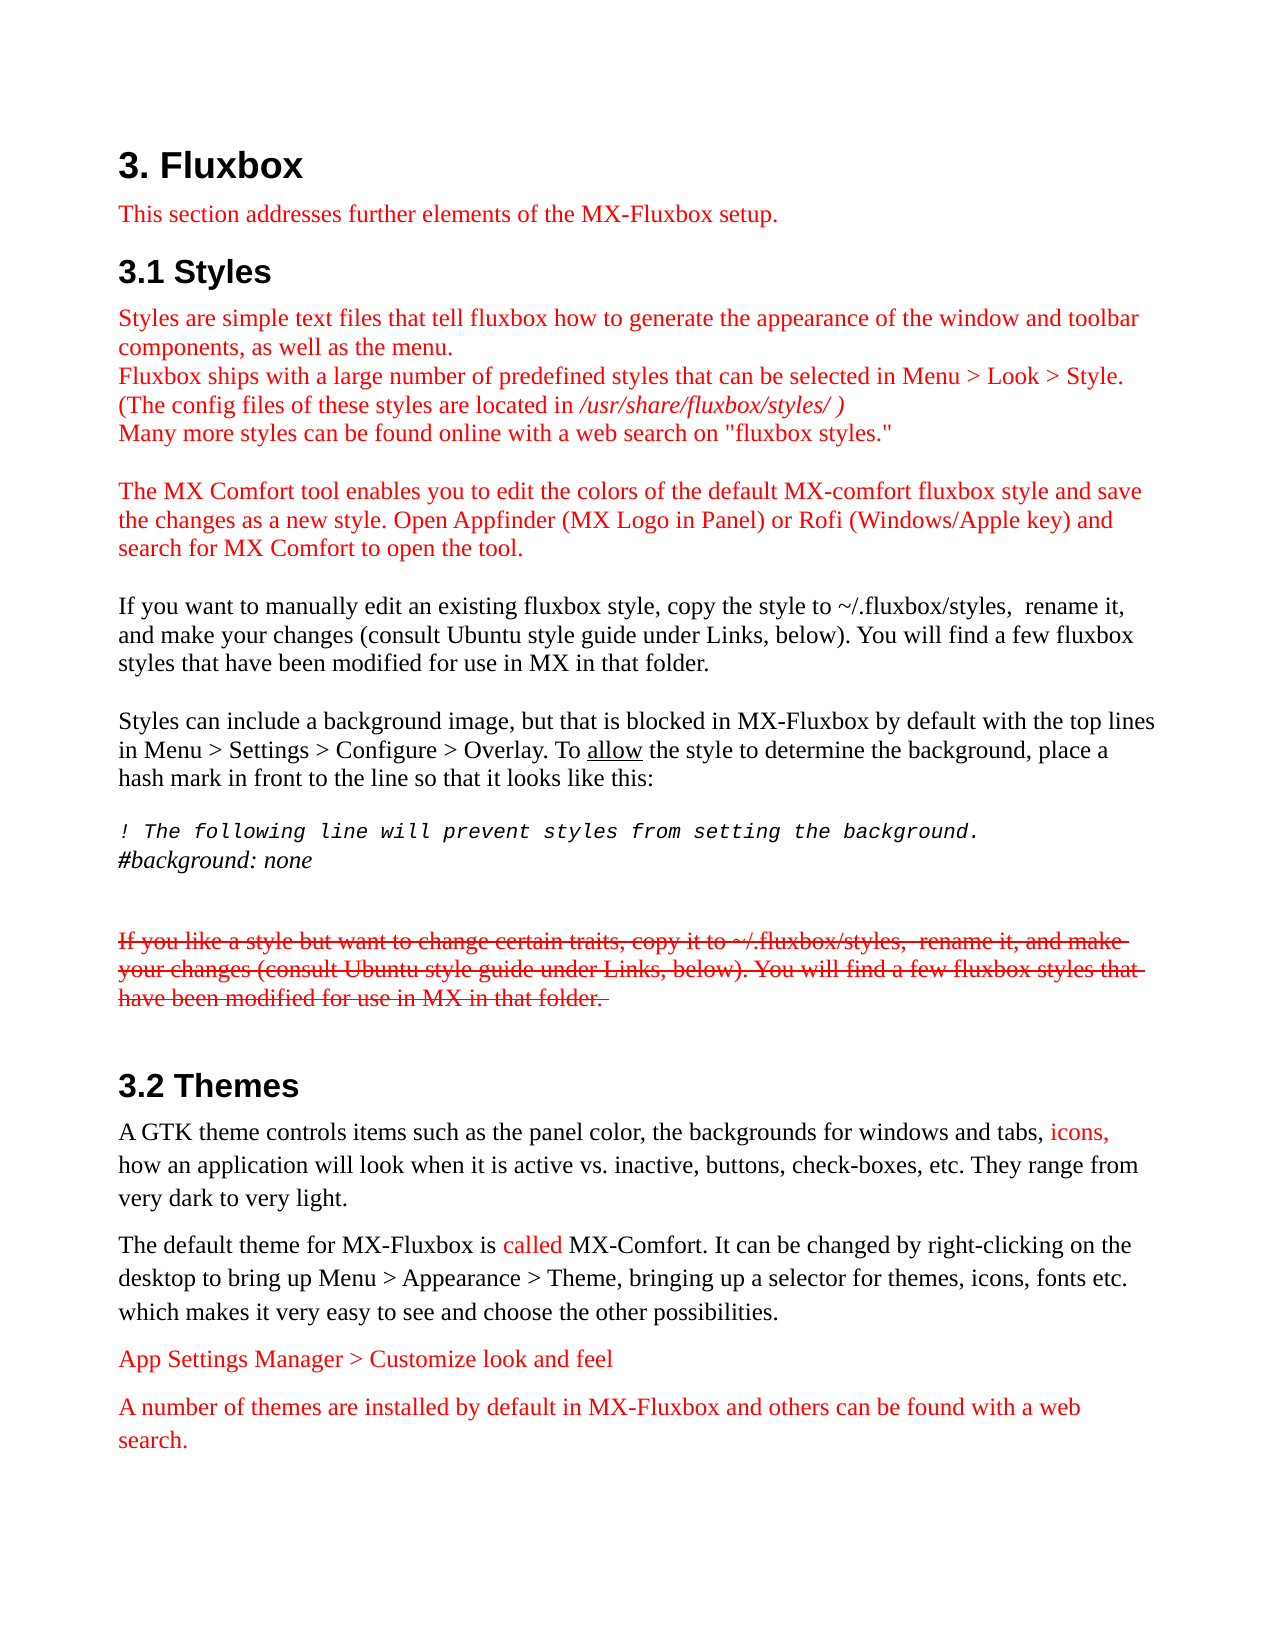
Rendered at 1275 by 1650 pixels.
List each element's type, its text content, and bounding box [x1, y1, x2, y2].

subtitle 3.1 Styles [118, 253, 1157, 291]
text ! The following line will prevent styles from setting the background. [118, 821, 1157, 845]
text This section addresses further elements of the MX-Fluxbox setup. [118, 199, 1157, 227]
subtitle 3. Fluxbox [118, 143, 1157, 186]
text Styles are simple text files that tell fluxbox how to generate the appearance of the window and toolbar components, as well as the menu. [118, 303, 1157, 361]
text #background: none [118, 845, 1157, 873]
text (The config files of these styles are located in /usr/share/fluxbox/styles/ ) [118, 390, 1157, 418]
text If you like a style but want to change certain traits, copy it to ~/.fluxbox/styles, rename it, and make your changes (consult Ubuntu style guide under Links, below). You will find a few fluxbox styles that have been modified for use in MX in that folder. [118, 926, 1157, 1012]
text If you want to manually edit an existing fluxbox style, copy the style to ~/.fluxbox/styles, rename it, and make your changes (consult Ubuntu style guide under Links, below). You will find a few fluxbox styles that have been modified for use in MX in that folder. [118, 591, 1157, 677]
text App Settings Manager > Customize look and feel [118, 1344, 1157, 1373]
text A GTK theme controls items such as the panel color, the backgrounds for windows and tabs, icons, how an application will look when it is active vs. inactive, buttons, check-boxes, etc. They range from very dark to very light. [118, 1117, 1157, 1212]
text A number of themes are installed by default in MX-Fluxbox and others can be found with a web search. [118, 1392, 1157, 1453]
text The default theme for MX-Fluxbox is called MX-Comfort. It can be changed by right-clicking on the desktop to bring up Menu > Appearance > Theme, bringing up a selector for themes, icons, fonts etc. which makes it very easy to see and choose the other possibilities. [118, 1231, 1157, 1325]
text Styles can include a background image, but that is blocked in MX-Fluxbox by default with the top lines in Menu > Settings > Configure > Overlay. To allow the style to determine the background, place a hash mark in front to the line so that it looks like this: [118, 706, 1157, 792]
text Many more styles can be found online with a web search on "fluxbox styles." [118, 418, 1157, 447]
subtitle 3.2 Themes [118, 1066, 1157, 1104]
text Fluxbox ships with a large number of predefined styles that can be selected in Menu > Look > Style. [118, 361, 1157, 390]
text The MX Comfort tool enables you to edit the colors of the default MX-comfort fluxbox style and save the changes as a new style. Open Appfinder (MX Logo in Panel) or Rofi (Windows/Apple key) and search for MX Comfort to open the tool. [118, 476, 1157, 562]
